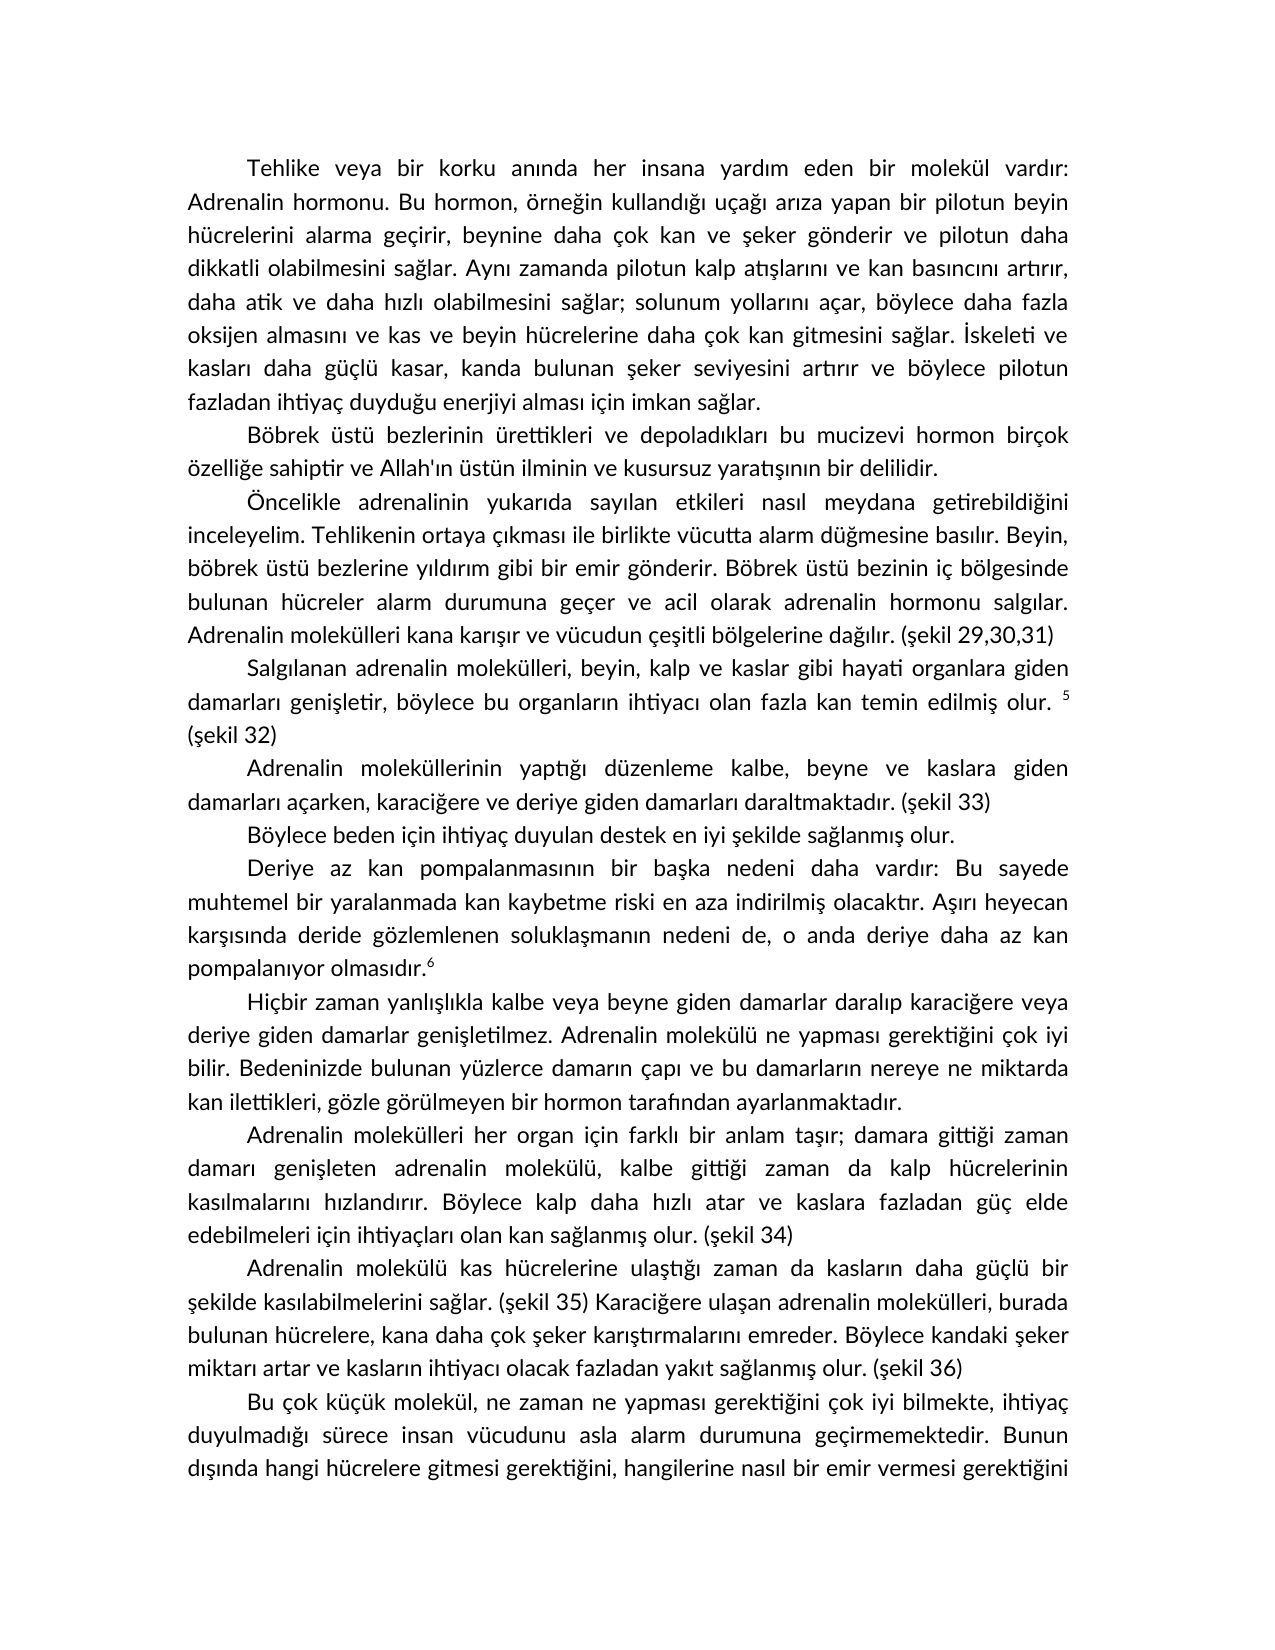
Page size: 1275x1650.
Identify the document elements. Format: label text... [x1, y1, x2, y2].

text Adrenalin molekülü kas hücrelerine ulaştığı zaman da kasların daha güçlü bir şekilde kasılabilmelerini sağlar. (şekil 35) Karaciğere ulaşan adrenalin molekülleri, burada bulunan hücrelere, kana daha çok şeker karıştırmalarını emreder. Böylece kandaki şeker miktarı artar ve kasların ihtiyacı olacak fazladan yakıt sağlanmış olur. (şekil 36) [187, 1250, 1070, 1383]
text Tehlike veya bir korku anında her insana yardım eden bir molekül vardır: Adrenalin hormonu. Bu hormon, örneğin kullandığı uçağı arıza yapan bir pilotun beyin hücrelerini alarma geçirir, beynine daha çok kan ve şeker gönderir ve pilotun daha dikkatli olabilmesini sağlar. Aynı zamanda pilotun kalp atışlarını ve kan basıncını artırır, daha atik ve daha hızlı olabilmesini sağlar; solunum yollarını açar, böylece daha fazla oksijen almasını ve kas ve beyin hücrelerine daha çok kan gitmesini sağlar. İskeleti ve kasları daha güçlü kasar, kanda bulunan şeker seviyesini artırır ve böylece pilotun fazladan ihtiyaç duyduğu enerjiyi alması için imkan sağlar. [187, 150, 1070, 417]
text Salgılanan adrenalin molekülleri, beyin, kalp ve kaslar gibi hayati organlara giden damarları genişletir, böylece bu organların ihtiyacı olan fazla kan temin edilmiş olur. 5 (şekil 32) [187, 650, 1070, 750]
text Böbrek üstü bezlerinin ürettikleri ve depoladıkları bu mucizevi hormon birçok özelliğe sahiptir ve Allah'ın üstün ilminin ve kusursuz yaratışının bir delilidir. [187, 417, 1070, 483]
text Adrenalin moleküllerinin yaptığı düzenleme kalbe, beyne ve kaslara giden damarları açarken, karaciğere ve deriye giden damarları daraltmaktadır. (şekil 33) [187, 750, 1070, 817]
text Böylece beden için ihtiyaç duyulan destek en iyi şekilde sağlanmış olur. [187, 817, 1070, 850]
text Bu çok küçük molekül, ne zaman ne yapması gerektiğini çok iyi bilmekte, ihtiyaç duyulmadığı sürece insan vücudunu asla alarm durumuna geçirmemektedir. Bunun dışında hangi hücrelere gitmesi gerektiğini, hangilerine nasıl bir emir vermesi gerektiğini [187, 1383, 1070, 1483]
text Deriye az kan pompalanmasının bir başka nedeni daha vardır: Bu sayede muhtemel bir yaralanmada kan kaybetme riski en aza indirilmiş olacaktır. Aşırı heyecan karşısında deride gözlemlenen soluklaşmanın nedeni de, o anda deriye daha az kan pompalanıyor olmasıdır.6 [187, 850, 1070, 983]
text Adrenalin molekülleri her organ için farklı bir anlam taşır; damara gittiği zaman damarı genişleten adrenalin molekülü, kalbe gittiği zaman da kalp hücrelerinin kasılmalarını hızlandırır. Böylece kalp daha hızlı atar ve kaslara fazladan güç elde edebilmeleri için ihtiyaçları olan kan sağlanmış olur. (şekil 34) [187, 1117, 1070, 1250]
text Hiçbir zaman yanlışlıkla kalbe veya beyne giden damarlar daralıp karaciğere veya deriye giden damarlar genişletilmez. Adrenalin molekülü ne yapması gerektiğini çok iyi bilir. Bedeninizde bulunan yüzlerce damarın çapı ve bu damarların nereye ne miktarda kan ilettikleri, gözle görülmeyen bir hormon tarafından ayarlanmaktadır. [187, 983, 1070, 1117]
text Öncelikle adrenalinin yukarıda sayılan etkileri nasıl meydana getirebildiğini inceleyelim. Tehlikenin ortaya çıkması ile birlikte vücutta alarm düğmesine basılır. Beyin, böbrek üstü bezlerine yıldırım gibi bir emir gönderir. Böbrek üstü bezinin iç bölgesinde bulunan hücreler alarm durumuna geçer ve acil olarak adrenalin hormonu salgılar. Adrenalin molekülleri kana karışır ve vücudun çeşitli bölgelerine dağılır. (şekil 29,30,31) [187, 483, 1070, 650]
